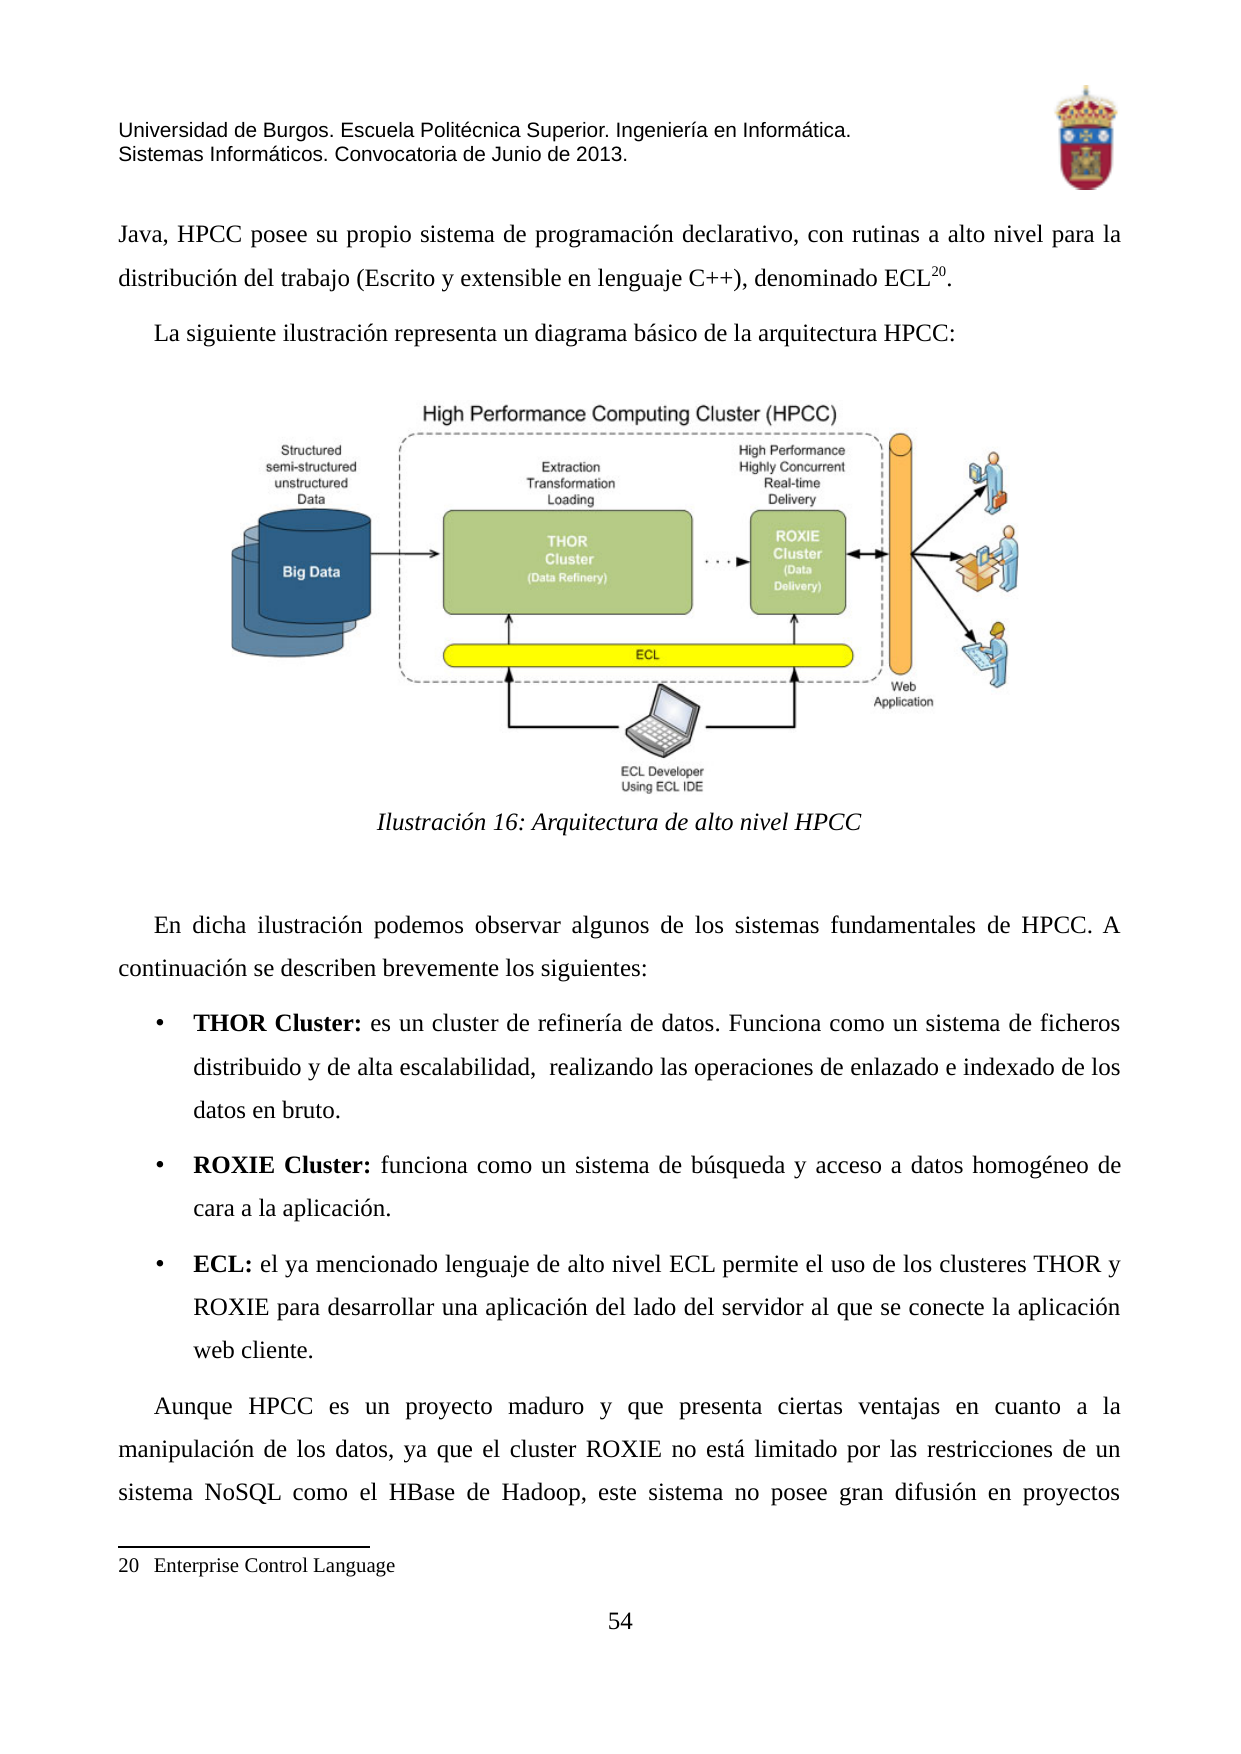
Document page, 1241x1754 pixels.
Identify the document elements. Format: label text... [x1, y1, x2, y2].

text En dicha ilustración podemos observar algunos de los sistemas fundamentales de HPCC. A continuación se describen brevemente los siguientes: [118, 910, 1122, 982]
text Aunque HPCC es un proyecto maduro y que presenta ciertas ventajas en cuanto a la manipulación de los datos, ya que el cluster ROXIE no está limitado por las restricciones de un sistema NoSQL como el HBase de Hadoop, este sistema no posee gran difusión en proyectos [118, 1391, 1122, 1506]
text La siguiente ilustración representa un diagrama básico de la arquitectura HPCC: [118, 318, 1122, 347]
text Enterprise Control Language [118, 1553, 1122, 1577]
text Ilustración 16: Arquitectura de alto nivel HPCC [214, 386, 1026, 835]
list THOR Cluster: es un cluster de refinería de datos. Funciona como un sistema de ficheros distribuido y de alta escalabilidad, realizando las operaciones de enlazado e indexado de los datos en bruto. [156, 1008, 1122, 1123]
text Java, HPCC posee su propio sistema de programación declarativo, con rutinas a alto nivel para la distribución del trabajo (Escrito y extensible en lenguaje C++), denominado ECL. [118, 219, 1122, 291]
list ROXIE Cluster: funciona como un sistema de búsqueda y acceso a datos homogéneo de cara a la aplicación. [156, 1150, 1122, 1222]
picture [231, 400, 1019, 795]
picture [1053, 85, 1120, 190]
list ECL: el ya mencionado lenguaje de alto nivel ECL permite el uso de los clusteres THOR y ROXIE para desarrollar una aplicación del lado del servidor al que se conecte la aplicación web cliente. [156, 1249, 1122, 1364]
